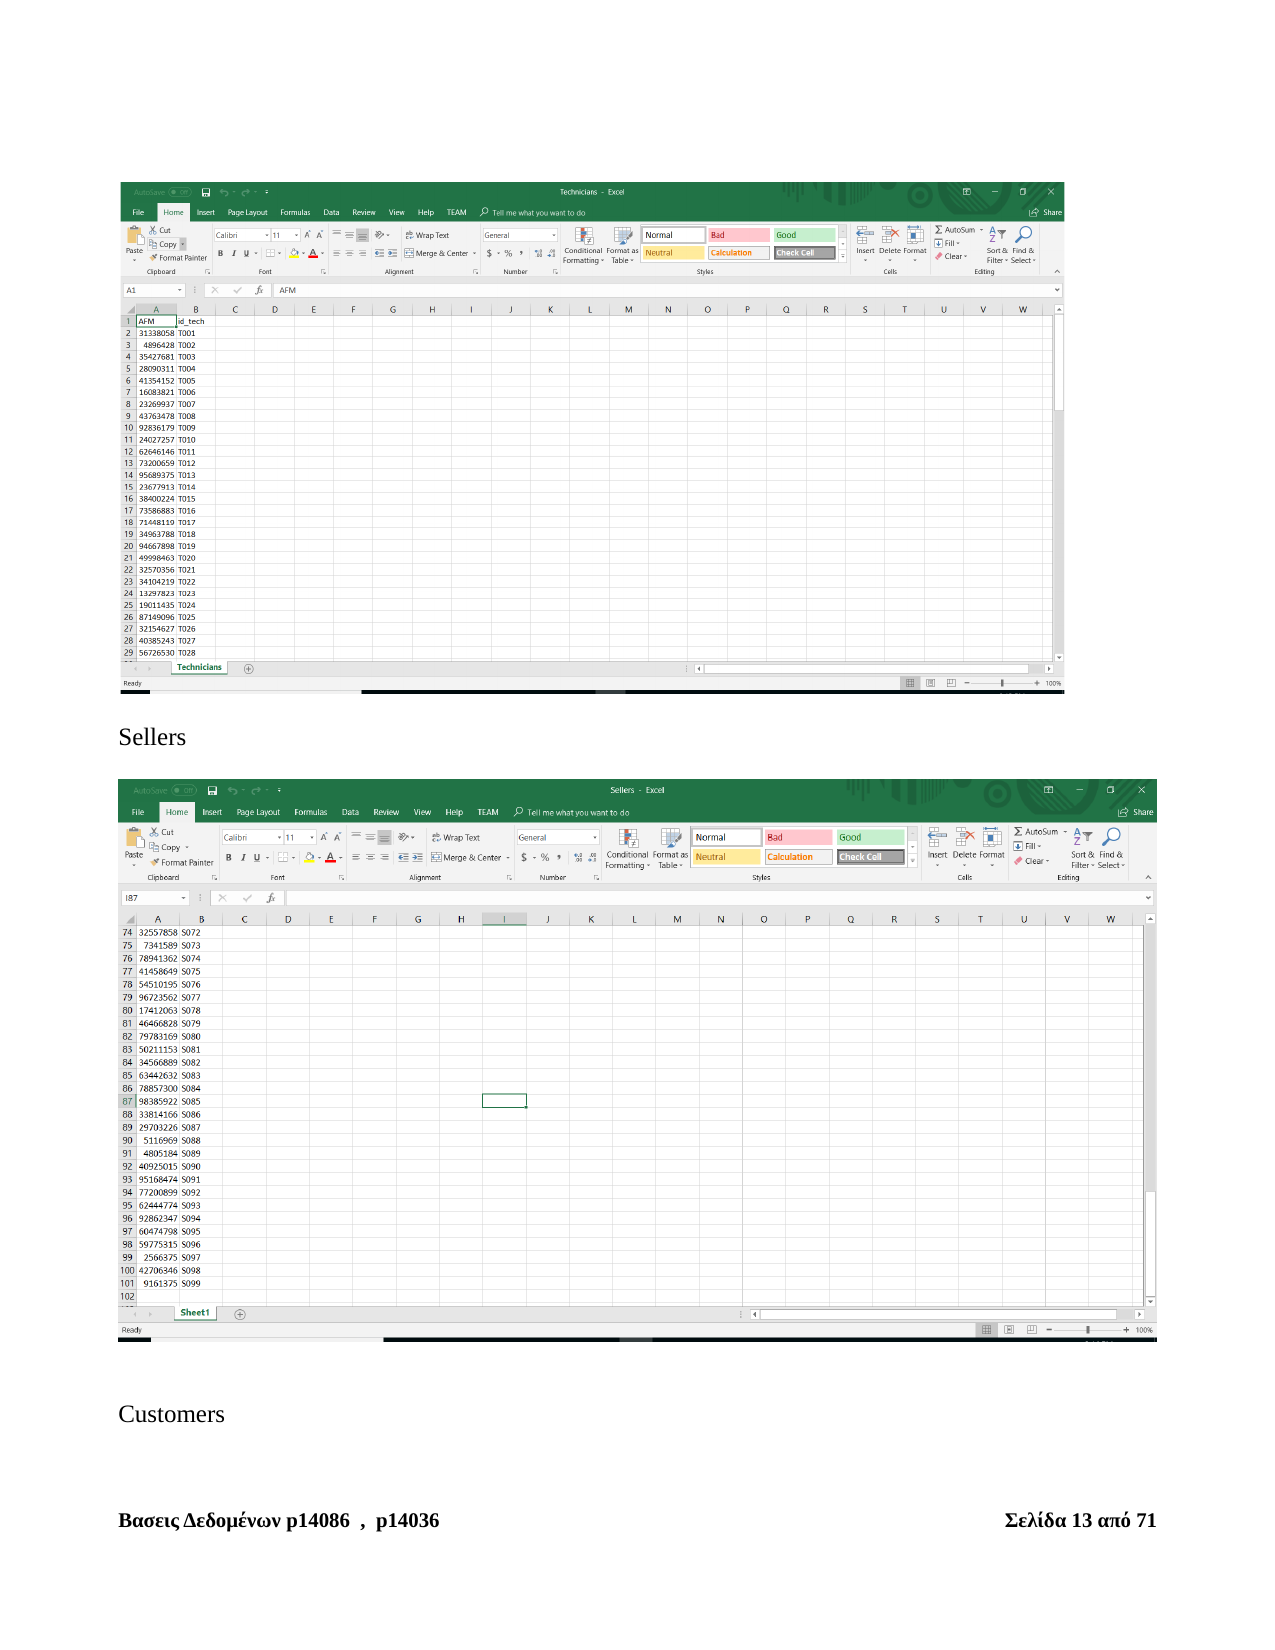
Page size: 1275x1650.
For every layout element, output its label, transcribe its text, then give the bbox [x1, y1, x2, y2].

text Sellers [118, 722, 1157, 751]
picture [120, 182, 1065, 694]
text Customers [118, 1399, 1157, 1428]
picture [118, 779, 1157, 1342]
